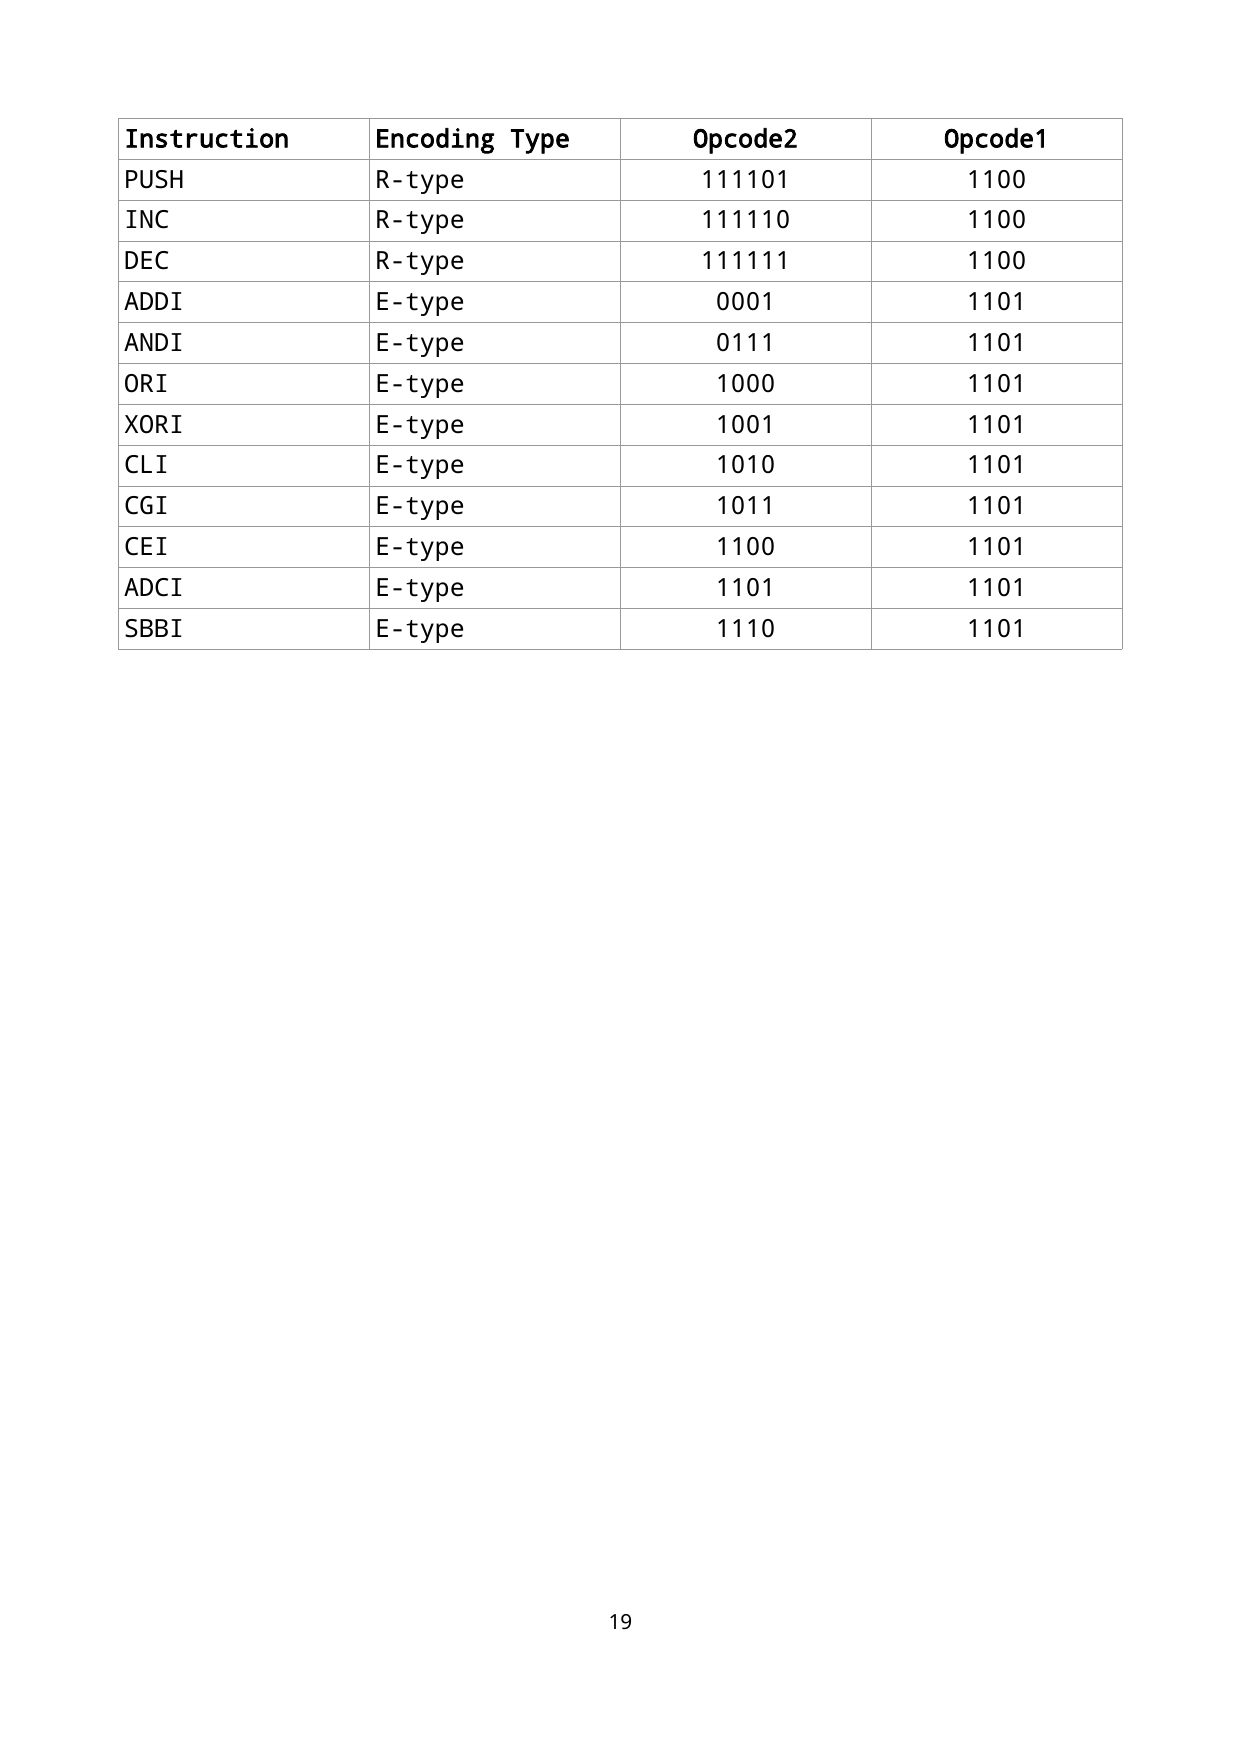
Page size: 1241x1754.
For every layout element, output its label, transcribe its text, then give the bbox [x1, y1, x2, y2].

table_cell CGI [119, 487, 369, 526]
table_cell Opcode2 [621, 119, 871, 159]
table_cell Opcode1 [872, 119, 1122, 159]
table_cell 111101 [621, 160, 871, 200]
table_cell Instruction [119, 119, 369, 159]
table_cell CLI [119, 446, 369, 486]
table_cell 1010 [621, 446, 871, 486]
table_cell E-type [370, 405, 620, 445]
table_cell 0001 [621, 282, 871, 322]
table_cell 1000 [621, 364, 871, 404]
table_cell 111110 [621, 201, 871, 241]
table_cell 1110 [621, 609, 871, 649]
table_cell R-type [370, 201, 620, 241]
table_cell ADDI [119, 282, 369, 322]
table_cell E-type [370, 609, 620, 649]
table_cell XORI [119, 405, 369, 445]
table_cell 0111 [621, 323, 871, 363]
table_cell E-type [370, 446, 620, 486]
table_cell E-type [370, 364, 620, 404]
table_cell ANDI [119, 323, 369, 363]
table_cell R-type [370, 242, 620, 281]
table_cell 1100 [872, 242, 1122, 281]
table_cell E-type [370, 282, 620, 322]
table_cell 1101 [872, 323, 1122, 363]
table_cell E-type [370, 527, 620, 567]
table_cell 1101 [872, 527, 1122, 567]
table_cell 1101 [872, 609, 1122, 649]
table_cell E-type [370, 487, 620, 526]
table_cell CEI [119, 527, 369, 567]
table_cell 1101 [621, 568, 871, 608]
table_cell E-type [370, 323, 620, 363]
table_cell 1100 [621, 527, 871, 567]
table_cell ORI [119, 364, 369, 404]
table_cell 1101 [872, 405, 1122, 445]
table_cell 1011 [621, 487, 871, 526]
table_cell 1101 [872, 364, 1122, 404]
table_cell 1101 [872, 568, 1122, 608]
table_cell 1101 [872, 282, 1122, 322]
table_cell R-type [370, 160, 620, 200]
table_cell E-type [370, 568, 620, 608]
table_cell DEC [119, 242, 369, 281]
table_cell 111111 [621, 242, 871, 281]
table_cell INC [119, 201, 369, 241]
table_cell Encoding Type [370, 119, 620, 159]
table_cell SBBI [119, 609, 369, 649]
table_cell 1101 [872, 487, 1122, 526]
table_cell ADCI [119, 568, 369, 608]
table_cell 1001 [621, 405, 871, 445]
table_cell 1100 [872, 160, 1122, 200]
table_cell 1101 [872, 446, 1122, 486]
table_cell 1100 [872, 201, 1122, 241]
table_cell PUSH [119, 160, 369, 200]
